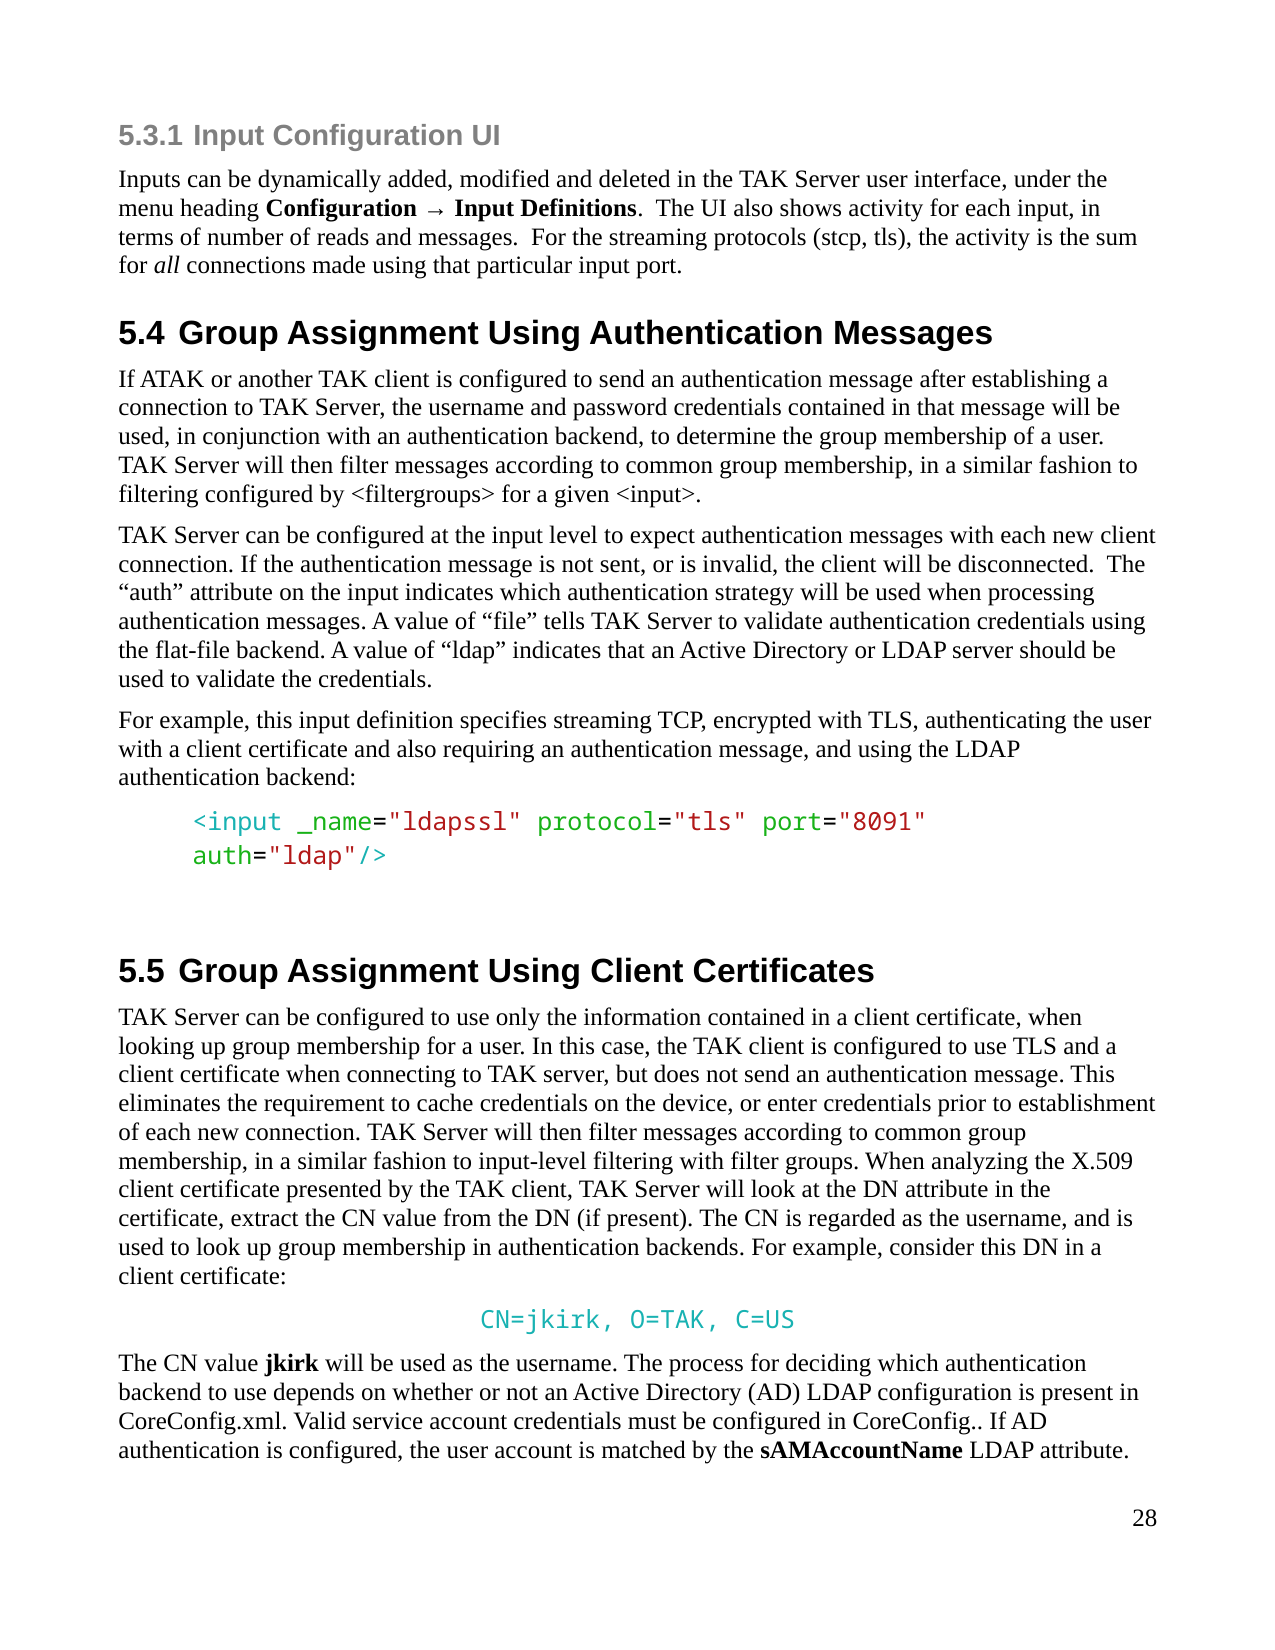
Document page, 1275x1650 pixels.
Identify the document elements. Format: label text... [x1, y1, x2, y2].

text <input _name="ldapssl" protocol="tls" port="8091" auth="ldap"/> [118, 804, 1098, 901]
text Inputs can be dynamically added, modified and deleted in the TAK Server user interface, under the menu heading Configuration → Input Definitions. The UI also shows activity for each input, in terms of number of reads and messages. For the streaming protocols (stcp, tls), the activity is the sum for all connections made using that particular input port. [118, 164, 1157, 279]
text If ATAK or another TAK client is configured to send an authentication message after establishing a connection to TAK Server, the username and password credentials contained in that message will be used, in conjunction with an authentication backend, to determine the group membership of a user. TAK Server will then filter messages according to common group membership, in a similar fashion to filtering configured by <filtergroups> for a given <input>. [118, 364, 1157, 507]
text For example, this input definition specifies streaming TCP, encrypted with TLS, authenticating the user with a client certificate and also requiring an authentication message, and using the LDAP authentication backend: [118, 705, 1157, 791]
text CN=jkirk, O=TAK, C=US [118, 1302, 1157, 1336]
text TAK Server can be configured at the input level to expect authentication messages with each new client connection. If the authentication message is not sent, or is invalid, the client will be disconnected. The “auth” attribute on the input indicates which authentication strategy will be used when processing authentication messages. A value of “file” tells TAK Server to validate authentication credentials using the flat-file backend. A value of “ldap” indicates that an Active Directory or LDAP server should be used to validate the credentials. [118, 520, 1157, 692]
subtitle Input Configuration UI [118, 118, 1157, 152]
text TAK Server can be configured to use only the information contained in a client certificate, when looking up group membership for a user. In this case, the TAK client is configured to use TLS and a client certificate when connecting to TAK server, but does not send an authentication message. This eliminates the requirement to cache credentials on the device, or enter credentials prior to establishment of each new connection. TAK Server will then filter messages according to common group membership, in a similar fashion to input-level filtering with filter groups. When analyzing the X.509 client certificate presented by the TAK client, TAK Server will look at the DN attribute in the certificate, extract the CN value from the DN (if present). The CN is regarded as the username, and is used to look up group membership in authentication backends. For example, consider this DN in a client certificate: [118, 1002, 1157, 1289]
subtitle Group Assignment Using Authentication Messages [118, 312, 1157, 351]
subtitle Group Assignment Using Client Certificates [118, 951, 1157, 989]
text The CN value jkirk will be used as the username. The process for deciding which authentication backend to use depends on whether or not an Active Directory (AD) LDAP configuration is present in CoreConfig.xml. Valid service account credentials must be configured in CoreConfig.. If AD authentication is configured, the user account is matched by the sAMAccountName LDAP attribute. [118, 1348, 1157, 1463]
